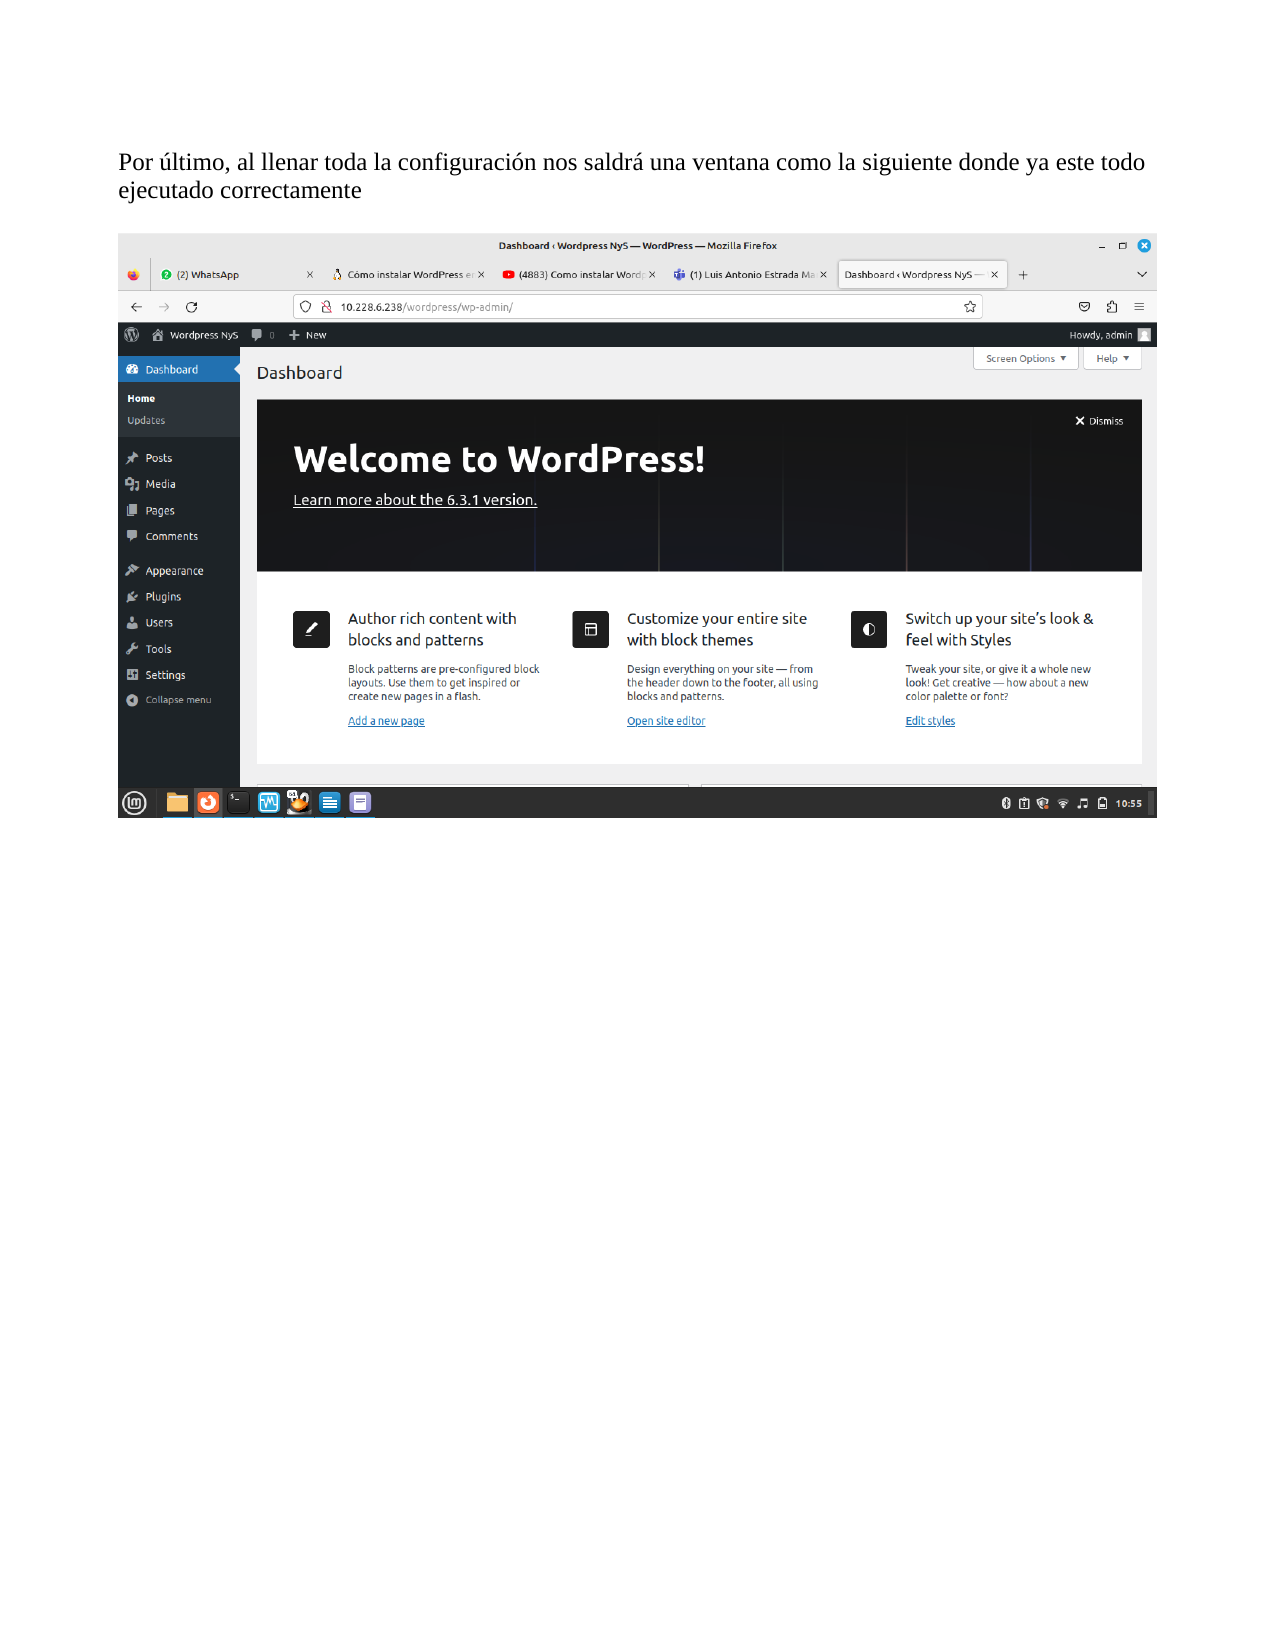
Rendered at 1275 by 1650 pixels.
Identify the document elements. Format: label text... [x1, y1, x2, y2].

text Por último, al llenar toda la configuración nos saldrá una ventana como la siguiente donde ya este todo ejecutado correctamente [118, 147, 1157, 204]
